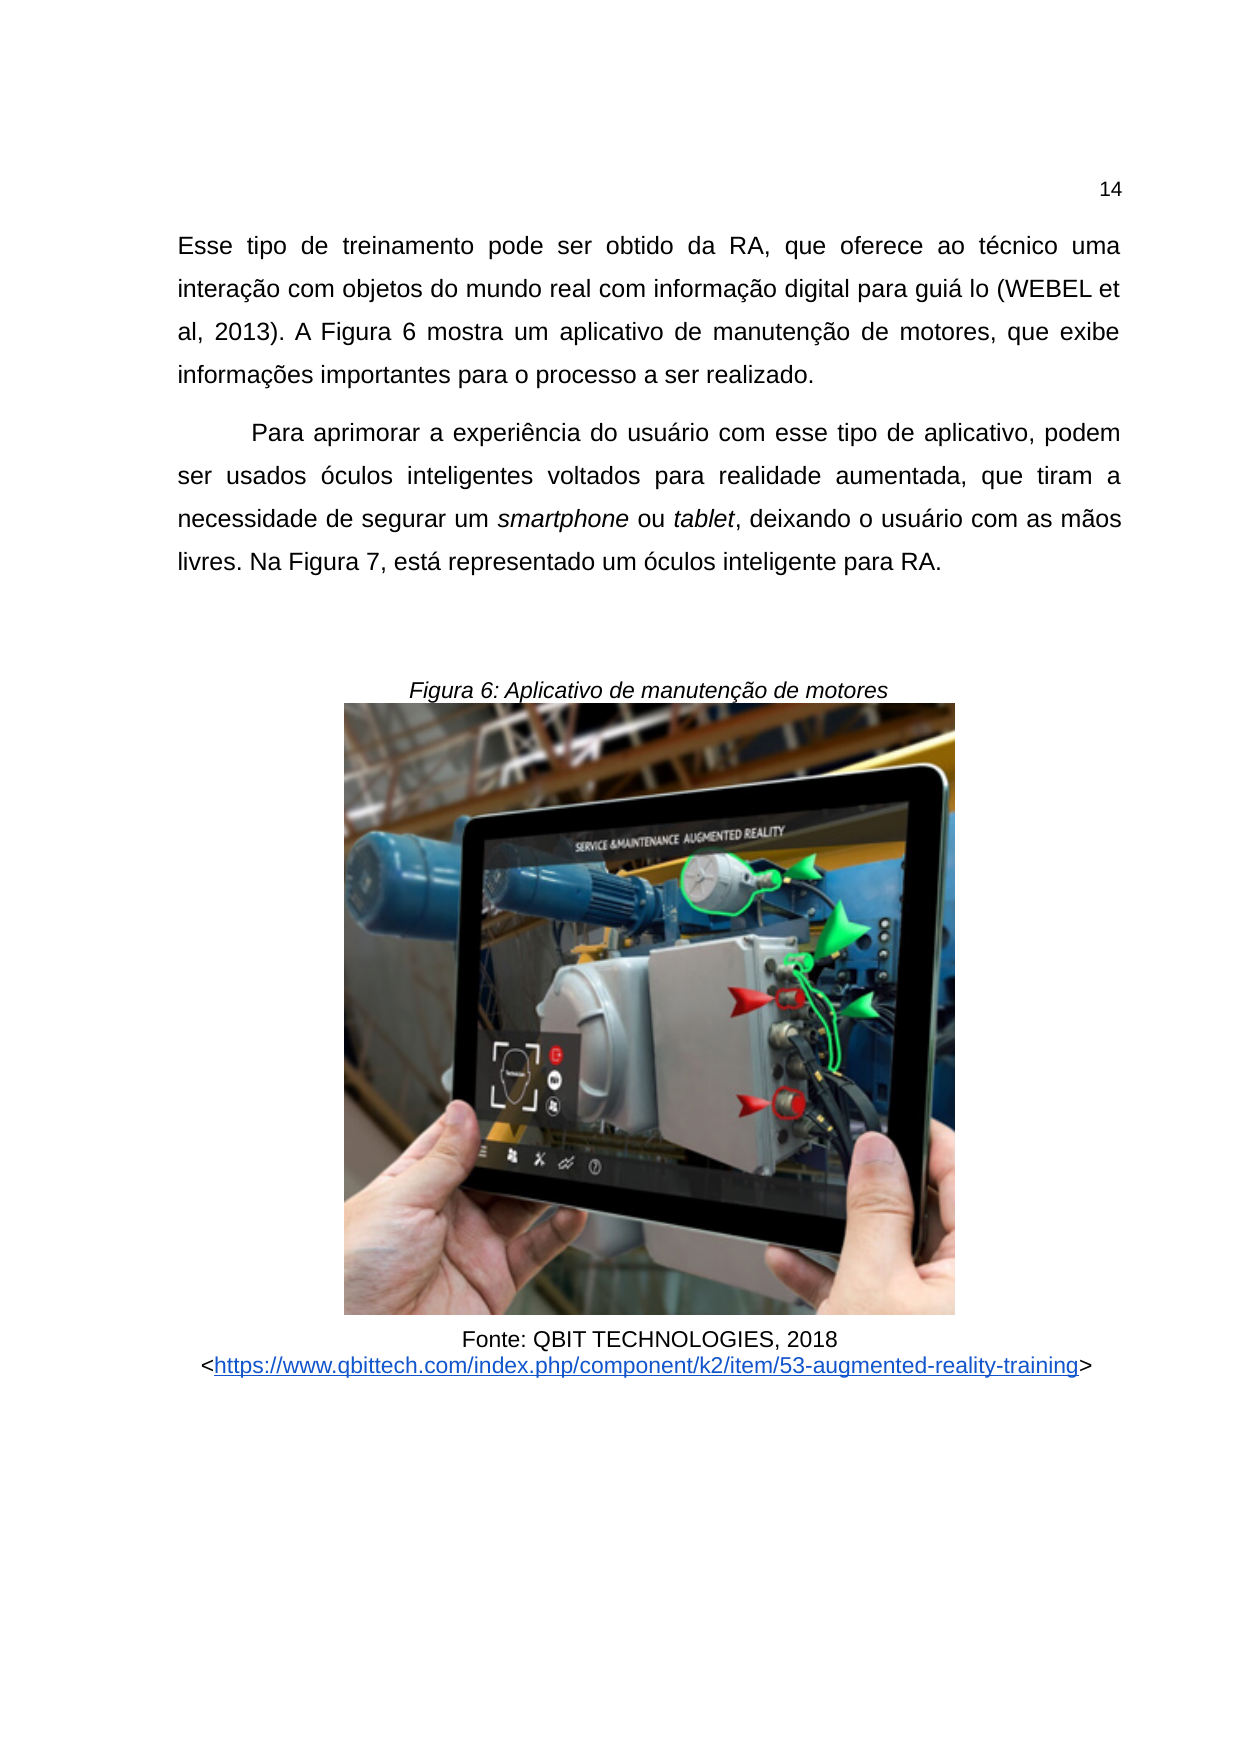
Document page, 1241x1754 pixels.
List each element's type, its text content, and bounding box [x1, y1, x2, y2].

text <https://www.qbittech.com/index.php/component/k2/item/53-augmented-reality-training> [177, 1352, 1122, 1379]
text Figura 6: Aplicativo de manutenção de motores [344, 675, 955, 703]
text Esse tipo de treinamento pode ser obtido da RA, que oferece ao técnico uma interação com objetos do mundo real com informação digital para guiá lo (WEBEL et al, 2013). A Figura 6 mostra um aplicativo de manutenção de motores, que exibe informações importantes para o processo a ser realizado. [177, 231, 1122, 389]
text Para aprimorar a experiência do usuário com esse tipo de aplicativo, podem ser usados óculos inteligentes voltados para realidade aumentada, que tiram a necessidade de segurar um smartphone ou tablet, deixando o usuário com as mãos livres. Na Figura 7, está representado um óculos inteligente para RA. [177, 418, 1122, 576]
picture [344, 703, 955, 1315]
text Fonte: QBIT TECHNOLOGIES, 2018 [177, 1326, 1122, 1352]
